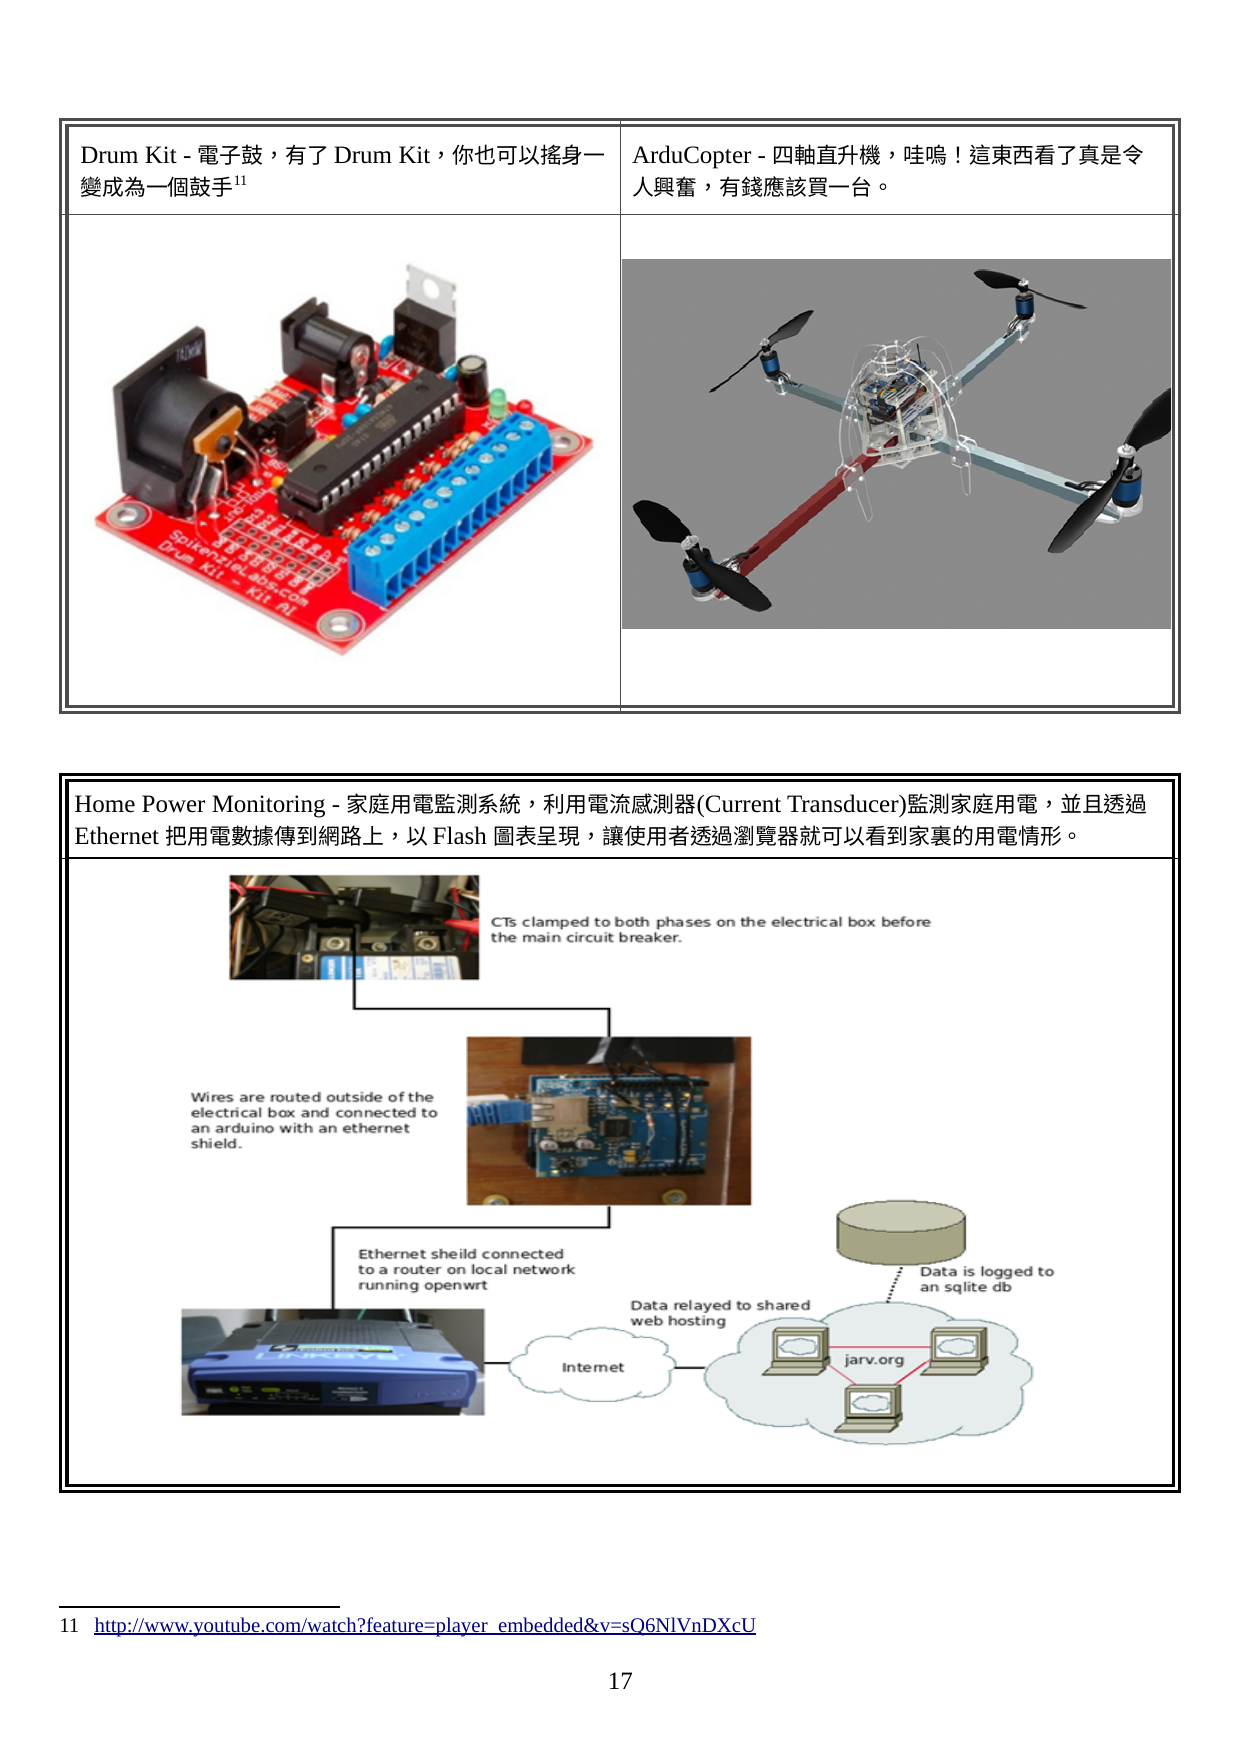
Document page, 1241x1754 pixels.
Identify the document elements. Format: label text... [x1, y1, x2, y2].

table_cell [621, 629, 1178, 711]
picture [82, 247, 611, 665]
table_cell [69, 859, 1172, 864]
table_header Drum Kit - 電子鼓，有了 Drum Kit，你也可以搖身一變成為一個鼓手 [62, 121, 620, 214]
table_cell [69, 215, 620, 705]
table_header ArduCopter - 四軸直升機，哇嗚！這東西看了真是令人興奮，有錢應該買一台。 [621, 121, 1178, 214]
table_cell [62, 865, 1178, 1490]
picture [621, 259, 1172, 629]
table_cell [62, 215, 620, 711]
table_cell [621, 629, 1172, 705]
table_header Home Power Monitoring - 家庭用電監測系統，利用電流感測器(Current Transducer)監測家庭用電，並且透過 Ethernet 把用電數據傳到網路上，以 Flash 圖表呈現，讓使用者透過瀏覽器就可以看到家裏的用電情形。 [62, 776, 1178, 858]
table_cell [69, 865, 1172, 1484]
picture [171, 864, 1069, 1450]
table_cell [621, 215, 1172, 259]
